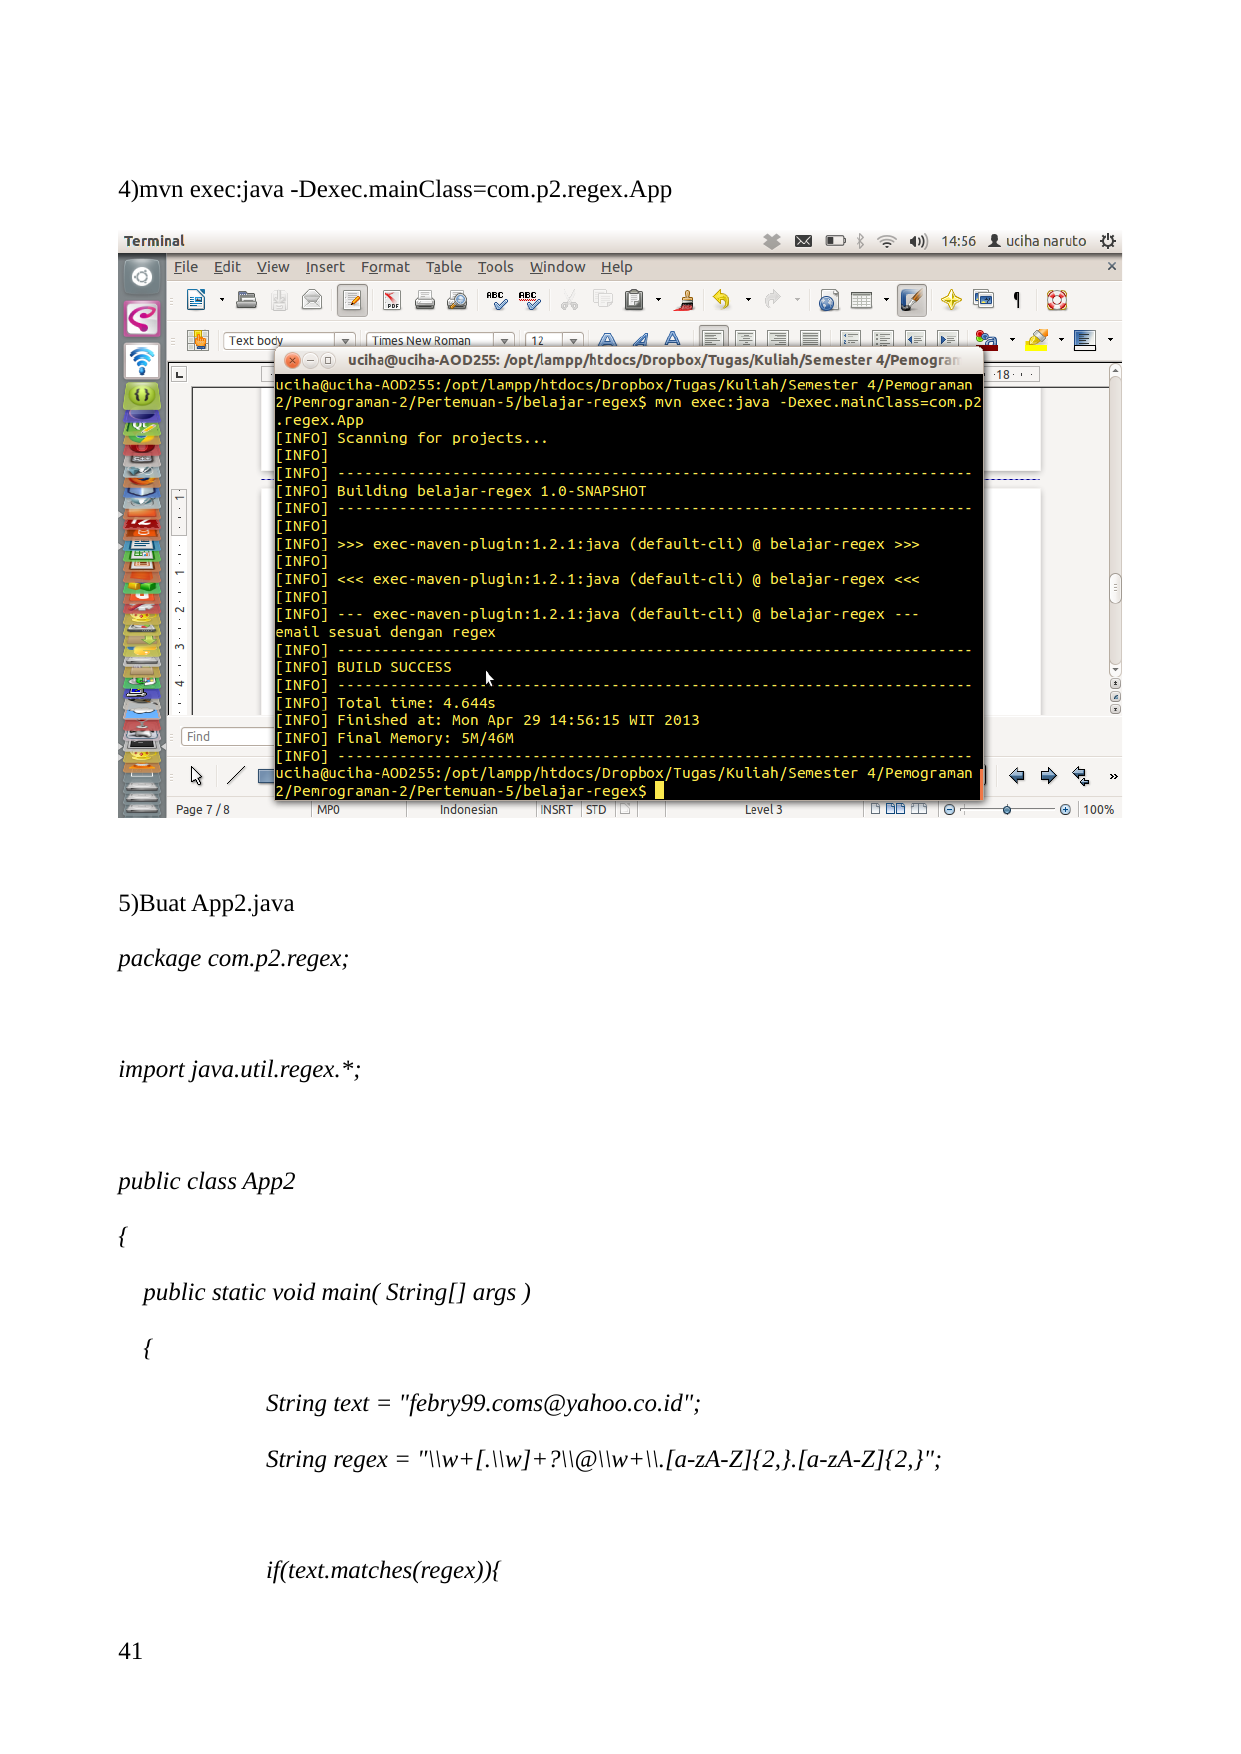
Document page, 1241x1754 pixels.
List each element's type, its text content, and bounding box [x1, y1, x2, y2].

list Buat App2.java [118, 888, 1122, 916]
text String text = "febry99.coms@yahoo.co.id"; [118, 1388, 1122, 1417]
text public static void main( String[] args ) [118, 1277, 1122, 1306]
text import java.util.regex.*; [118, 1054, 1122, 1083]
picture [118, 229, 1123, 818]
text { [118, 1221, 1122, 1250]
text public class App2 [118, 1166, 1122, 1194]
text if(text.matches(regex)){ [118, 1555, 1122, 1584]
text String regex = "\\w+[.\\w]+?\\@\\w+\\.[a-zA-Z]{2,}.[a-zA-Z]{2,}"; [118, 1444, 1122, 1473]
text { [118, 1333, 1122, 1361]
text package com.p2.regex; [118, 943, 1122, 972]
list mvn exec:java -Dexec.mainClass=com.p2.regex.App [118, 174, 1122, 202]
